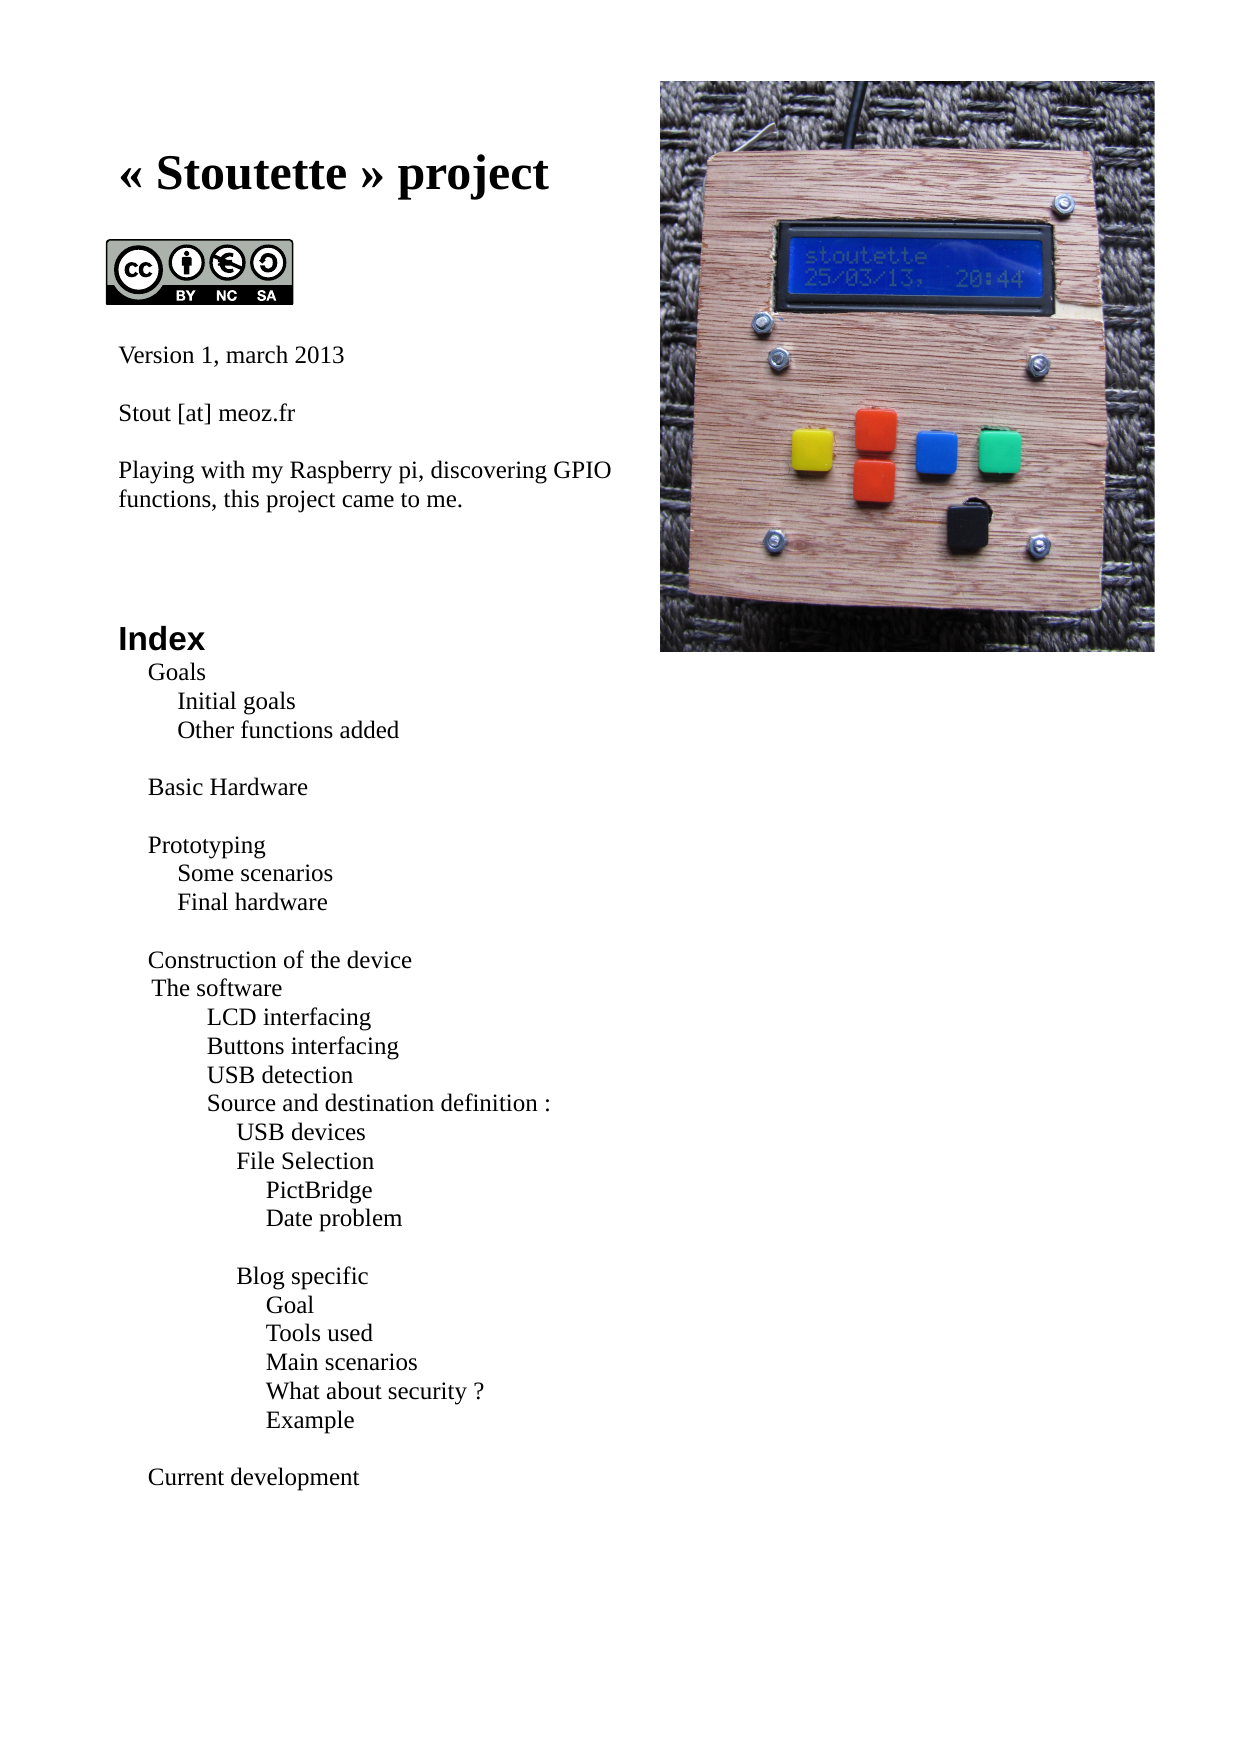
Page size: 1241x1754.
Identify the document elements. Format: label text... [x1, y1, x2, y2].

text USB detection [207, 1060, 1122, 1088]
text Playing with my Raspberry pi, discovering GPIO functions, this project came to me. [118, 456, 622, 513]
text Initial goals [177, 686, 1122, 715]
text Goals [148, 657, 1122, 686]
text What about security ? [266, 1376, 1122, 1405]
text The software [151, 973, 1122, 1002]
text Construction of the device [148, 916, 1122, 973]
text Blog specific [236, 1261, 1122, 1290]
text Final hardware [177, 887, 1122, 916]
text Buttons interfacing [207, 1031, 1122, 1060]
text Goal [266, 1290, 1122, 1318]
text File Selection [236, 1146, 1122, 1175]
text Basic Hardware [148, 743, 1122, 801]
text Stout [at] meoz.fr [118, 398, 622, 427]
text USB devices [236, 1117, 1122, 1146]
text Version 1, march 2013 [118, 341, 622, 369]
text LCD interfacing [207, 1002, 1122, 1031]
text Tools used [266, 1318, 1122, 1347]
text Source and destination definition : [207, 1088, 1122, 1117]
subtitle Index [118, 619, 1122, 657]
text Date problem [266, 1203, 1122, 1261]
text Other functions added [177, 715, 1122, 743]
picture [660, 81, 1155, 652]
subtitle « Stoutette » project [118, 143, 660, 201]
text Example [266, 1405, 1122, 1462]
text Prototyping [148, 801, 1122, 858]
text PictBridge [266, 1175, 1122, 1203]
text Main scenarios [266, 1347, 1122, 1376]
text Some scenarios [177, 858, 1122, 887]
text Current development [148, 1462, 1122, 1491]
